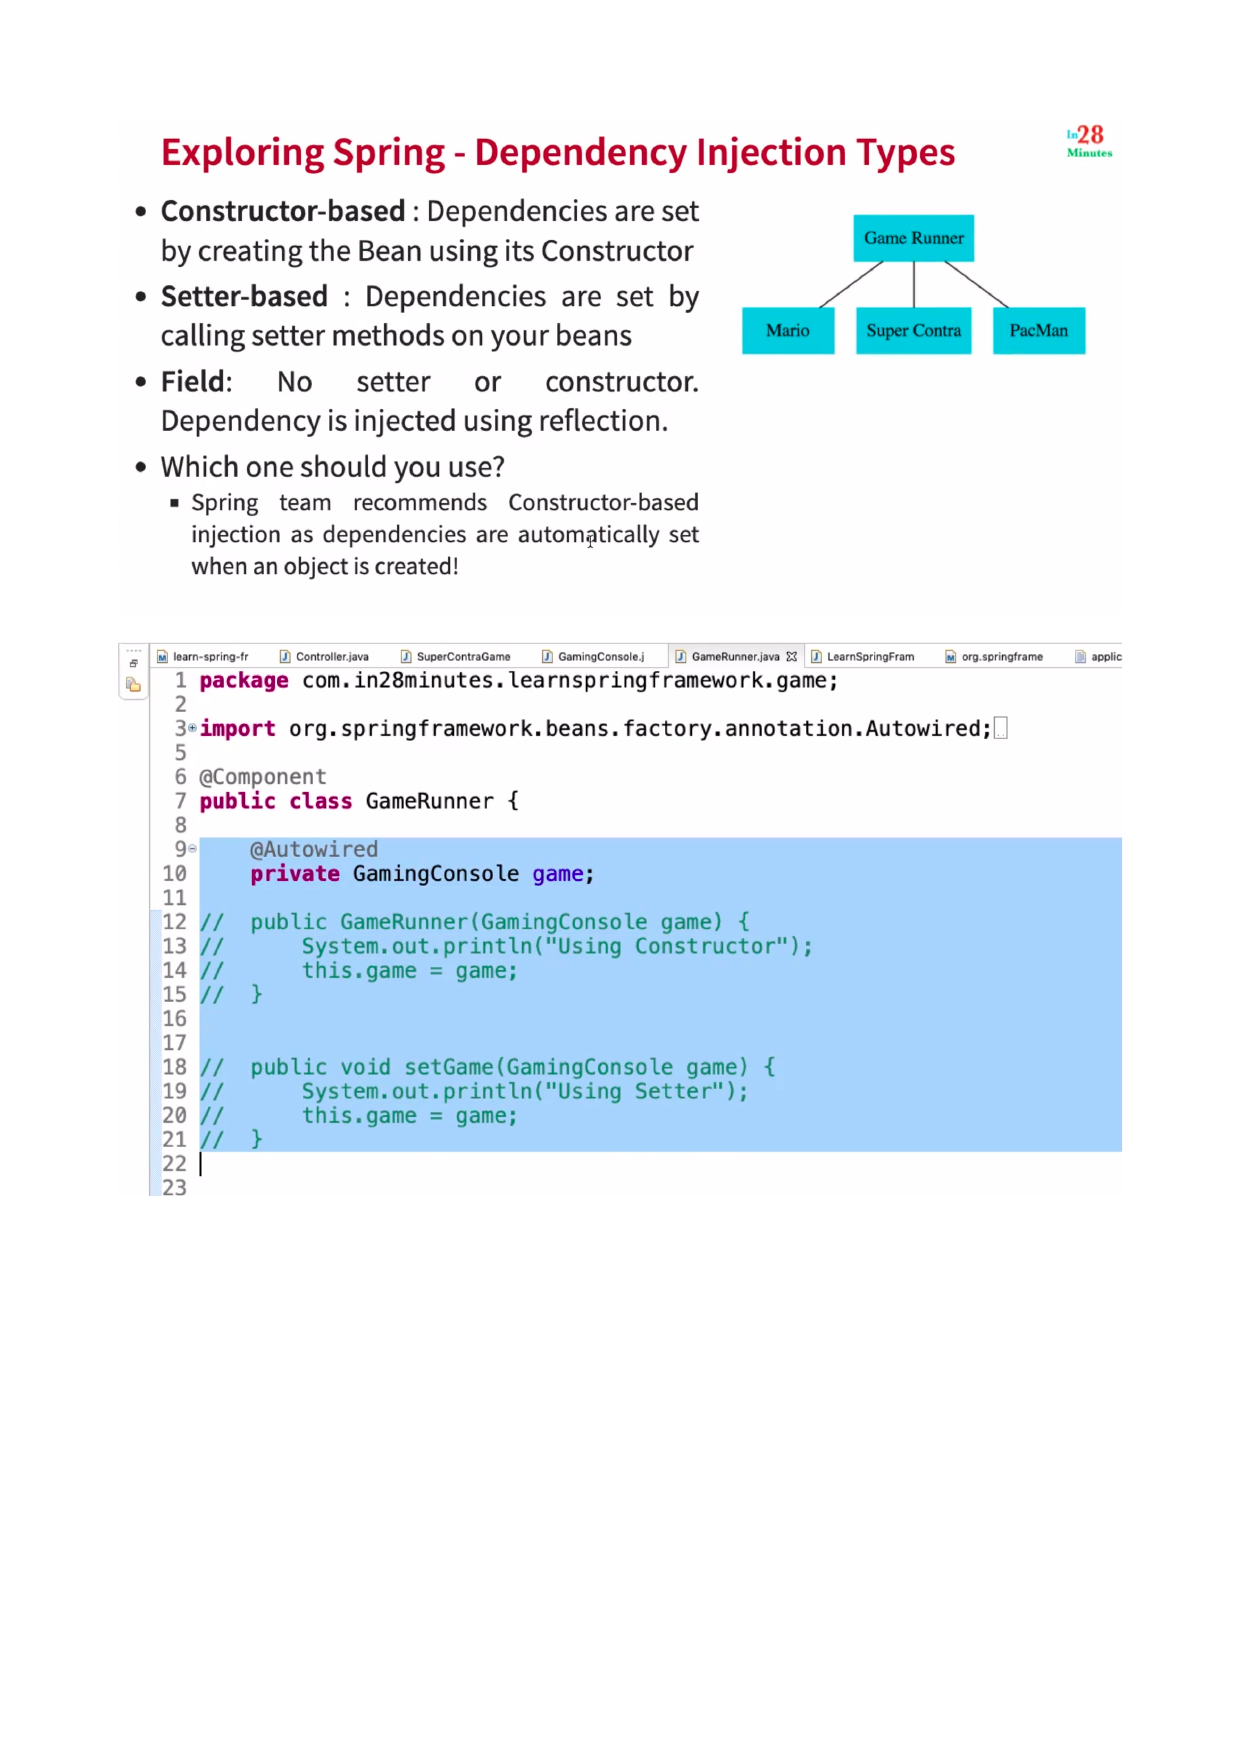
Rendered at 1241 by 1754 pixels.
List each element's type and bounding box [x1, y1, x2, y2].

picture [118, 642, 1123, 1196]
picture [118, 118, 1123, 614]
